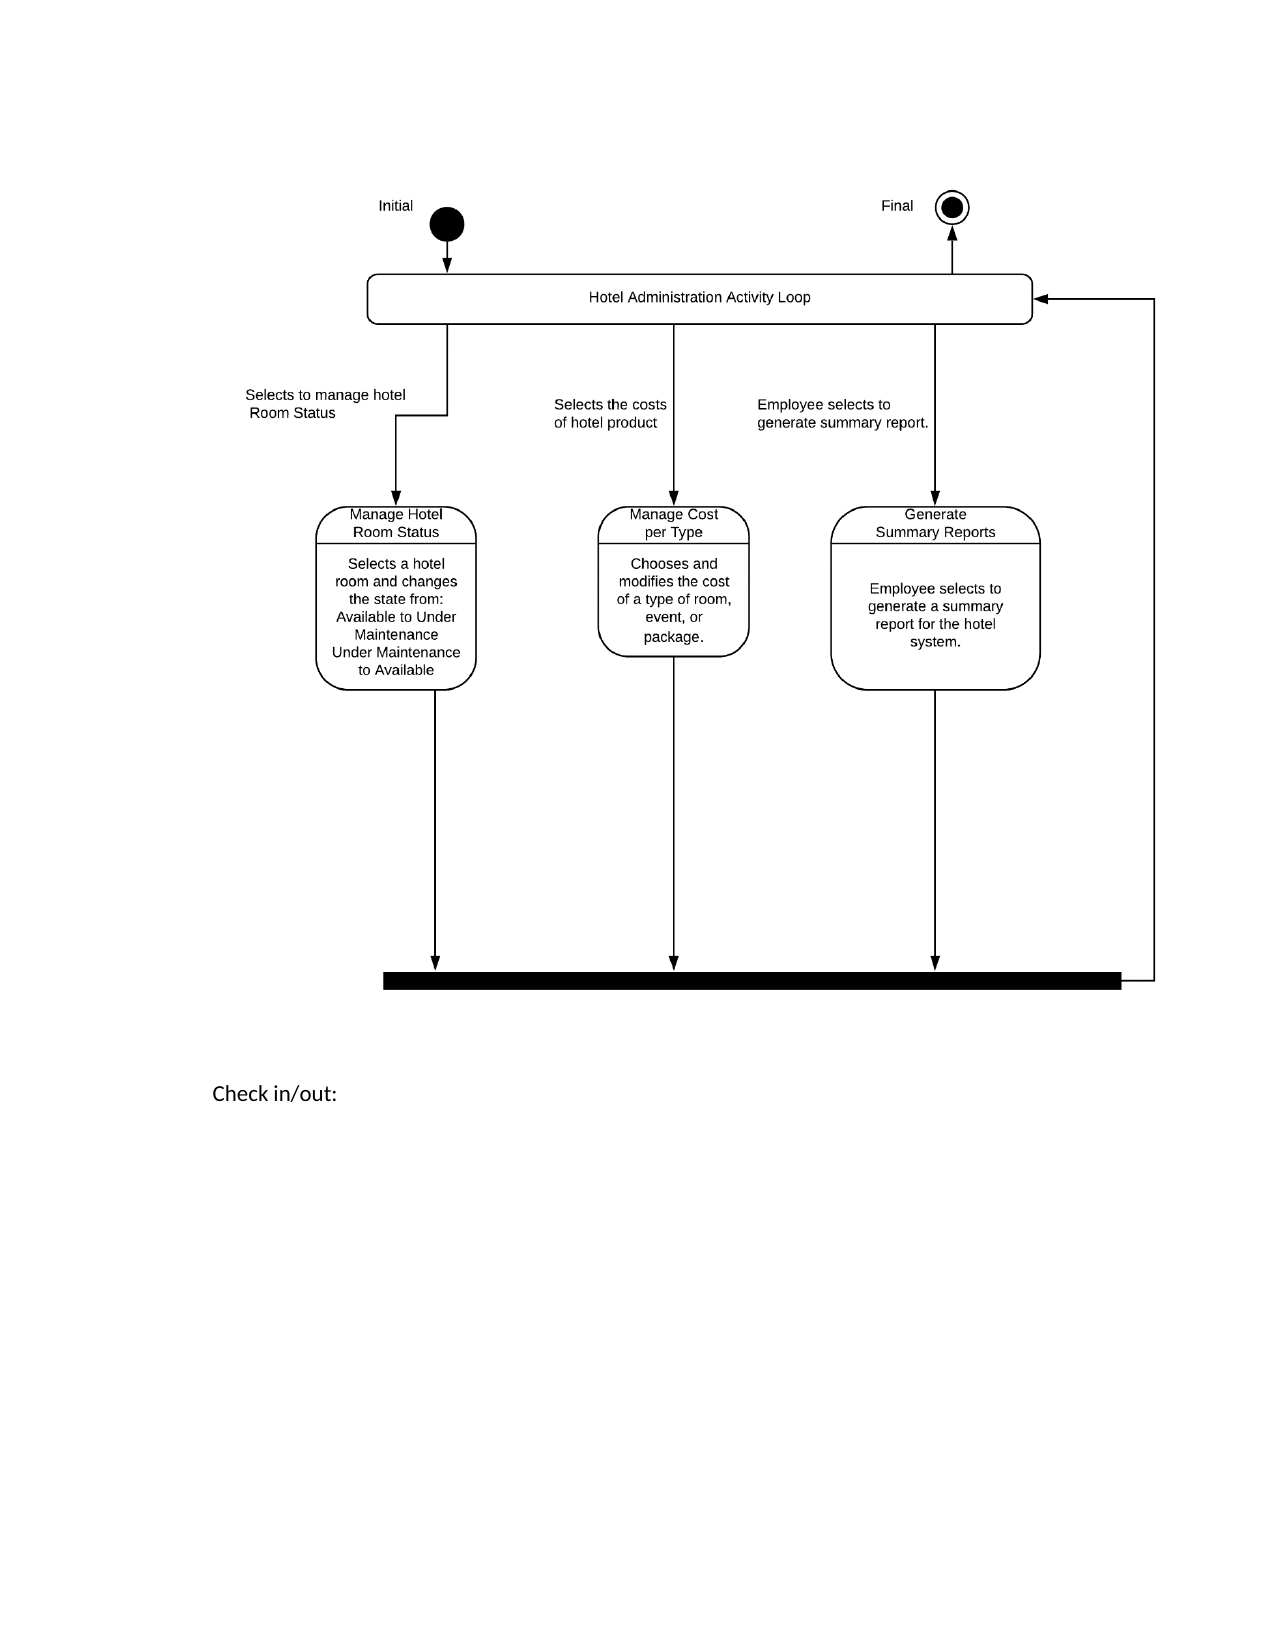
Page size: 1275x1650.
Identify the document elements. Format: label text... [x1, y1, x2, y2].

subtitle Check in/out: [212, 1079, 1125, 1108]
